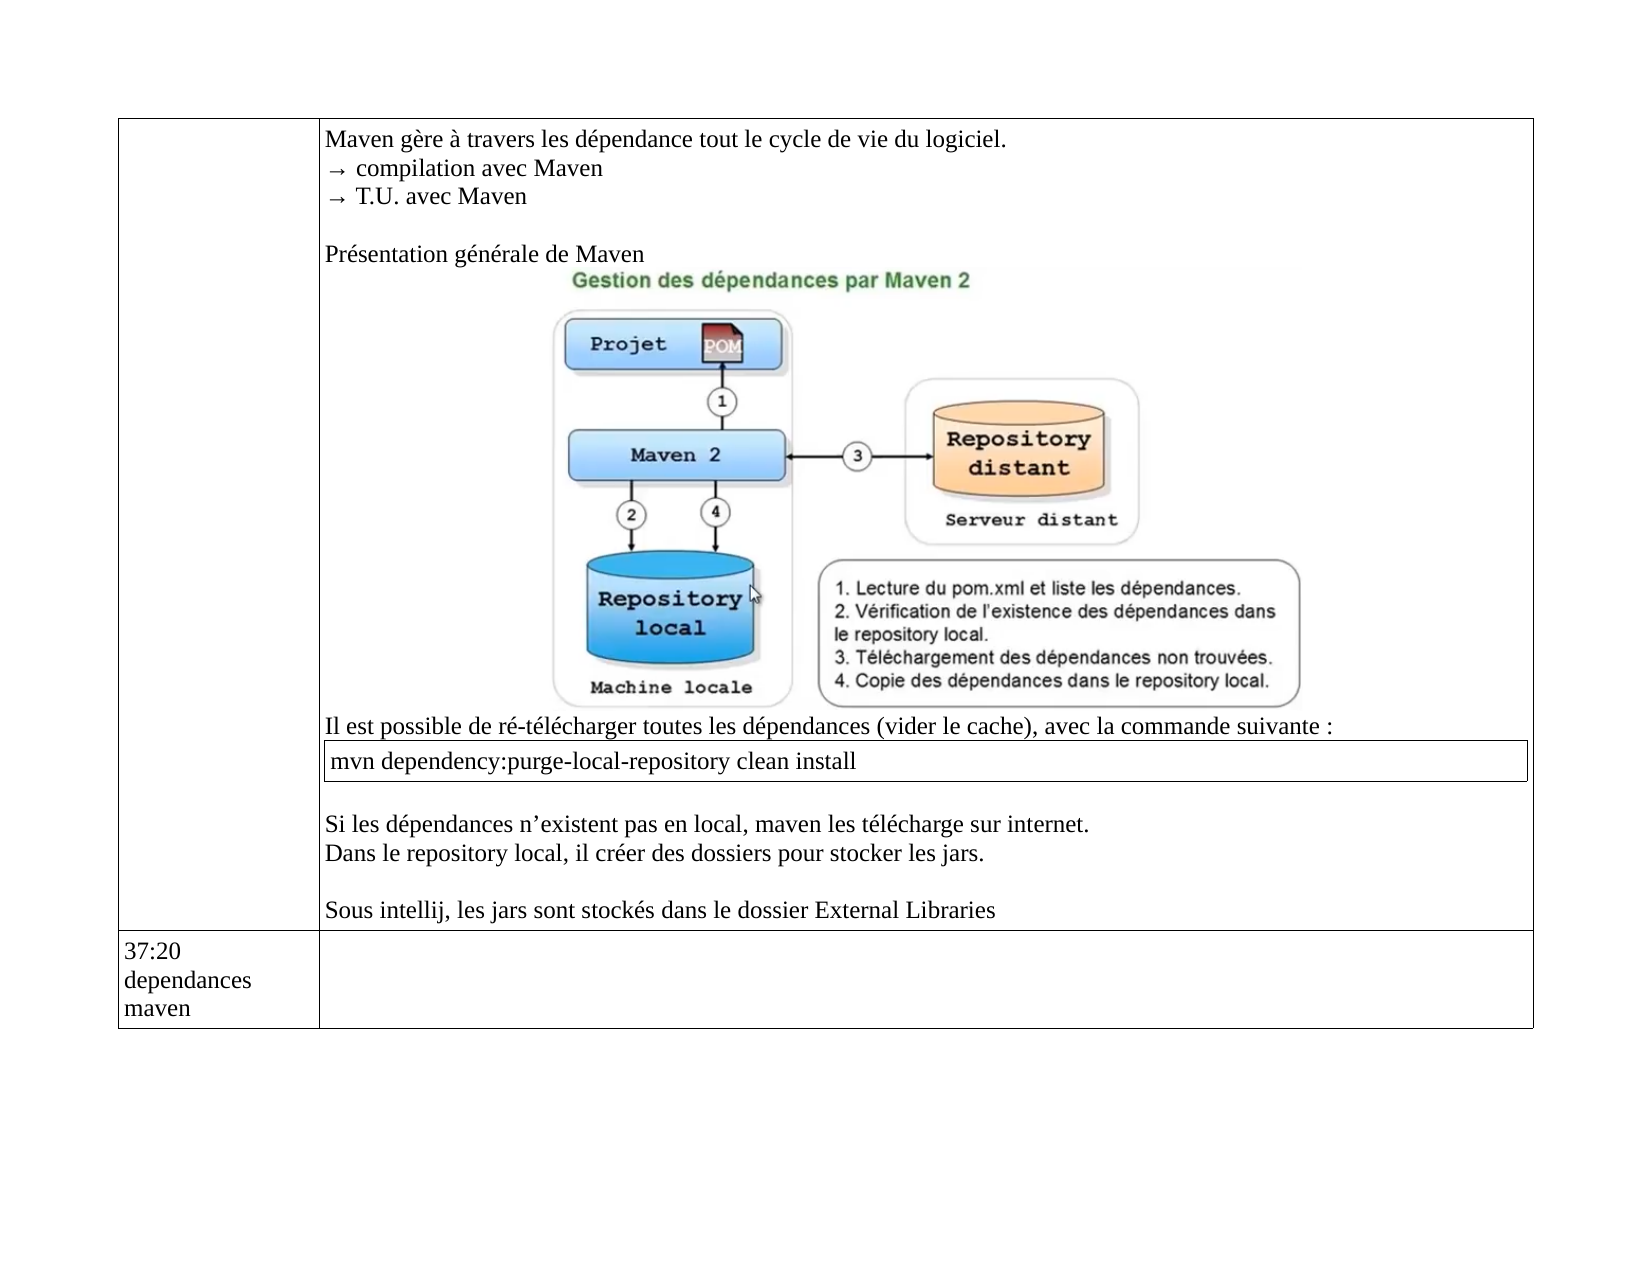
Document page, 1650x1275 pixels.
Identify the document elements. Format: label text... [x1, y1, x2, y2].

table_cell [119, 119, 319, 930]
table_cell 37:20 dependances maven [119, 931, 319, 1028]
table_cell [320, 931, 1533, 1028]
table_header mvn dependency:purge-local-repository clean install [325, 741, 1527, 781]
picture [549, 267, 1303, 712]
table_cell Maven gère à travers les dépendance tout le cycle de vie du logiciel. → compilation avec Maven → T.U. avec Maven Présentation générale de Maven Il est possible de ré-télécharger toutes les dépendances (vider le cache), avec la commande suivante : Si les dépendances n’existent pas en local, maven les télécharge sur internet. Dans le repository local, il créer des dossiers pour stocker les jars. Sous intellij, les jars sont stockés dans le dossier External Libraries [320, 119, 1533, 930]
